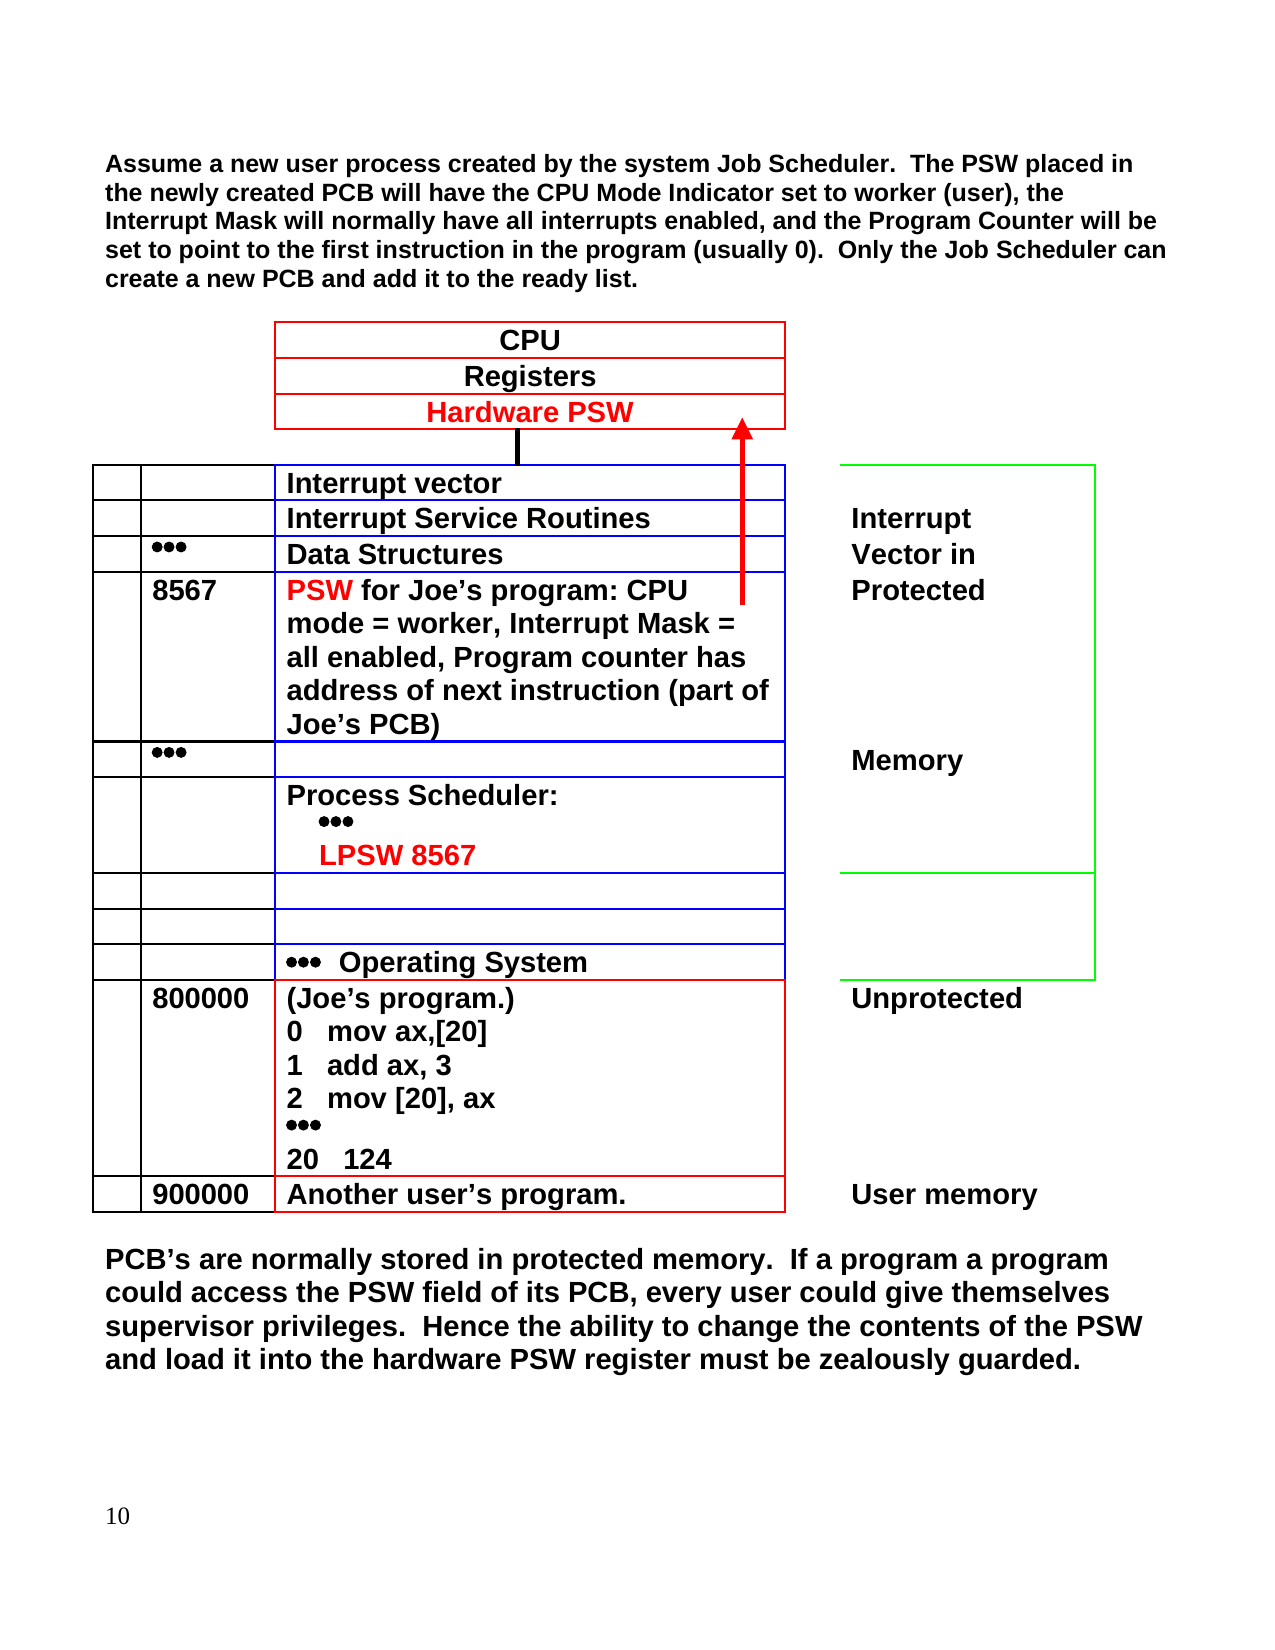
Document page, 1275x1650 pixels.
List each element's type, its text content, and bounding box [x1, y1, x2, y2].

table_cell [786, 1175, 840, 1211]
table_cell [840, 428, 1095, 464]
table_cell [275, 430, 515, 464]
table_cell [94, 874, 140, 907]
table_cell [94, 743, 140, 776]
table_cell Hardware PSW [276, 395, 784, 428]
table_cell Interrupt Service Routines [276, 501, 740, 535]
table_cell [785, 428, 840, 464]
table_cell [786, 357, 840, 392]
table_cell [93, 428, 141, 464]
table_cell [94, 537, 140, 571]
table_cell [786, 499, 840, 535]
title PCB’s are normally stored in protected memory. If a program a program could access the PSW field of its PCB, every user could give themselves supervisor privileges. Hence the ability to change the contents of the PSW and load it into the hardware PSW register must be zealously guarded. [105, 1242, 1170, 1376]
table_header CPU [276, 323, 784, 357]
table_cell [93, 393, 141, 428]
table_cell [786, 943, 840, 979]
table_cell Vector in [840, 535, 1094, 571]
table_cell [786, 464, 840, 499]
table_cell 900000 [142, 1177, 274, 1211]
table_cell [786, 571, 840, 740]
table_cell [840, 776, 1094, 872]
table_header [141, 321, 274, 357]
table_cell Registers [276, 359, 784, 392]
table_cell [141, 393, 274, 428]
table_cell [142, 778, 274, 872]
table_cell 800000 [142, 981, 274, 1175]
table_cell [276, 743, 784, 776]
table_cell [786, 393, 840, 428]
table_cell Memory [840, 740, 1094, 776]
table_cell [142, 945, 274, 979]
table_cell [142, 874, 274, 907]
table_cell [94, 945, 140, 979]
table_cell [94, 910, 140, 943]
table_cell [840, 357, 1095, 392]
table_cell (Joe’s program.) 0 mov ax,[20] 1 add ax, 3 2 mov [20], ax  20 124 [276, 981, 784, 1175]
table_cell [142, 466, 274, 499]
table_cell [745, 430, 784, 464]
table_cell [276, 874, 784, 907]
table_cell [786, 872, 840, 907]
table_cell [94, 466, 140, 499]
table_cell  [142, 743, 274, 776]
table_cell [520, 430, 740, 464]
table_header [93, 321, 141, 357]
table_header [786, 321, 840, 357]
table_cell [93, 357, 141, 392]
table_cell [786, 535, 840, 571]
table_cell [94, 778, 140, 872]
table_cell [141, 428, 275, 464]
table_cell [745, 537, 784, 571]
table_cell [840, 466, 1094, 499]
table_cell PSW for Joe’s program: CPU mode = worker, Interrupt Mask = all enabled, Program counter has address of next instruction (part of Joe’s PCB) [276, 573, 784, 740]
table_cell 8567 [142, 573, 274, 740]
table_cell User memory [840, 1175, 1095, 1211]
table_cell [94, 981, 140, 1175]
table_cell [94, 573, 140, 740]
table_cell [94, 1177, 140, 1211]
table_cell Data Structures [276, 537, 740, 571]
table_cell [786, 979, 840, 1175]
table_cell [94, 501, 140, 535]
table_cell Unprotected [840, 981, 1095, 1175]
table_cell [745, 501, 784, 535]
table_cell [745, 466, 784, 499]
table_cell Interrupt vector [276, 466, 740, 499]
table_cell [141, 357, 274, 392]
table_cell [786, 740, 840, 776]
table_cell [276, 910, 784, 943]
table_cell [786, 908, 840, 943]
table_cell [840, 908, 1094, 943]
table_cell  Operating System [276, 945, 784, 979]
table_cell [142, 501, 274, 535]
table_cell [786, 776, 840, 872]
table_cell  [142, 537, 274, 571]
table_header [840, 321, 1095, 357]
title Assume a new user process created by the system Job Scheduler. The PSW placed in the newly created PCB will have the CPU Mode Indicator set to worker (user), the Interrupt Mask will normally have all interrupts enabled, and the Program Counter will be set to point to the first instruction in the program (usually 0). Only the Job Scheduler can create a new PCB and add it to the ready list. [105, 149, 1170, 292]
table_cell [840, 393, 1095, 428]
table_cell Another user’s program. [276, 1177, 784, 1211]
table_cell [840, 874, 1094, 907]
table_cell Protected [840, 571, 1094, 740]
table_cell Process Scheduler:  LPSW 8567 [276, 778, 784, 872]
table_cell [840, 943, 1094, 979]
table_cell Interrupt [840, 499, 1094, 535]
table_cell [142, 910, 274, 943]
